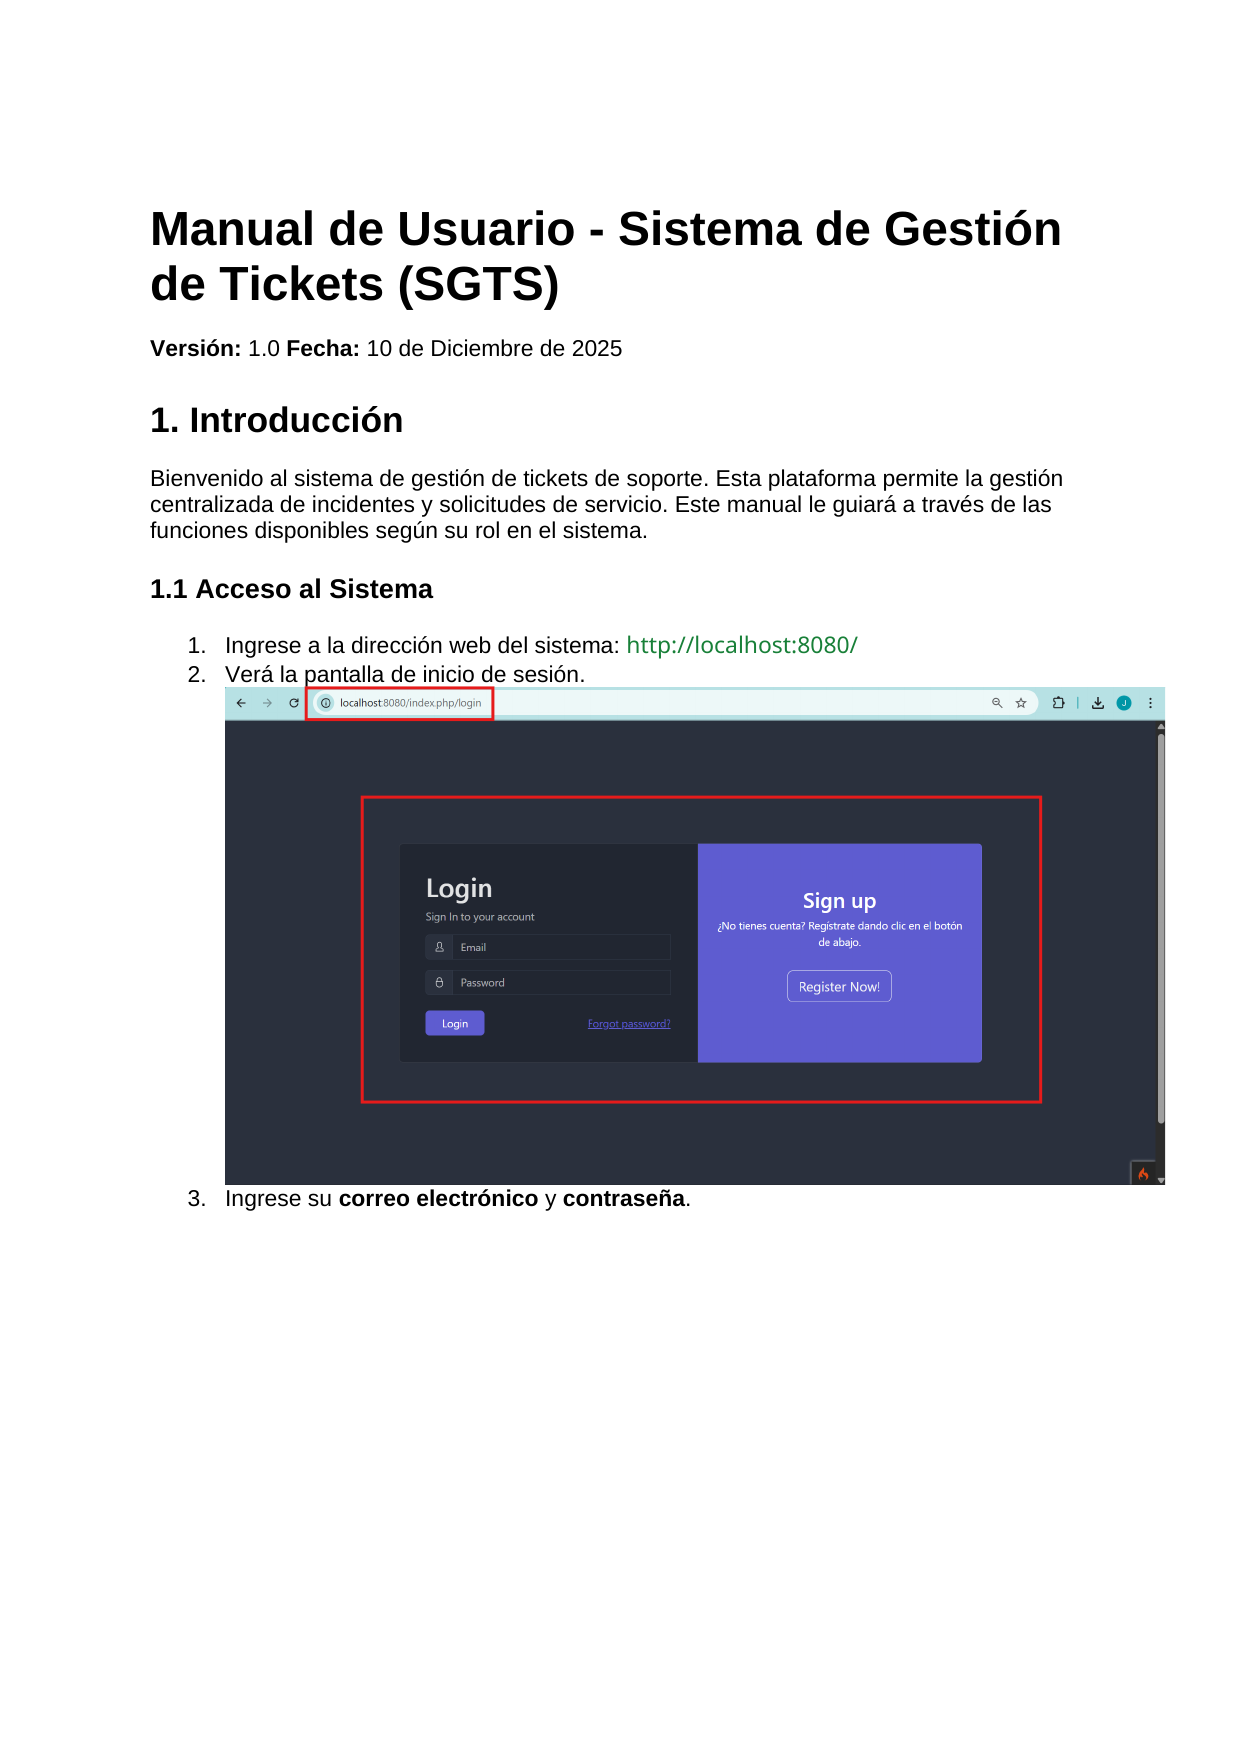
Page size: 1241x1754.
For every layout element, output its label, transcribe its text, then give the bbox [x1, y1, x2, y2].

picture [225, 686, 1166, 1185]
list Verá la pantalla de inicio de sesión. [187, 661, 1090, 1185]
list Ingrese su correo electrónico y contraseña. [187, 1185, 1090, 1211]
subtitle Manual de Usuario - Sistema de Gestión de Tickets (SGTS) [150, 200, 1090, 310]
subtitle 1. Introducción [150, 399, 1090, 440]
list Ingrese a la dirección web del sistema: http://localhost:8080/ [187, 629, 1090, 661]
text Versión: 1.0 Fecha: 10 de Diciembre de 2025 [150, 335, 1090, 362]
subtitle 1.1 Acceso al Sistema [150, 573, 1090, 604]
text Bienvenido al sistema de gestión de tickets de soporte. Esta plataforma permite la gestión centralizada de incidentes y solicitudes de servicio. Este manual le guiará a través de las funciones disponibles según su rol en el sistema. [150, 465, 1090, 544]
